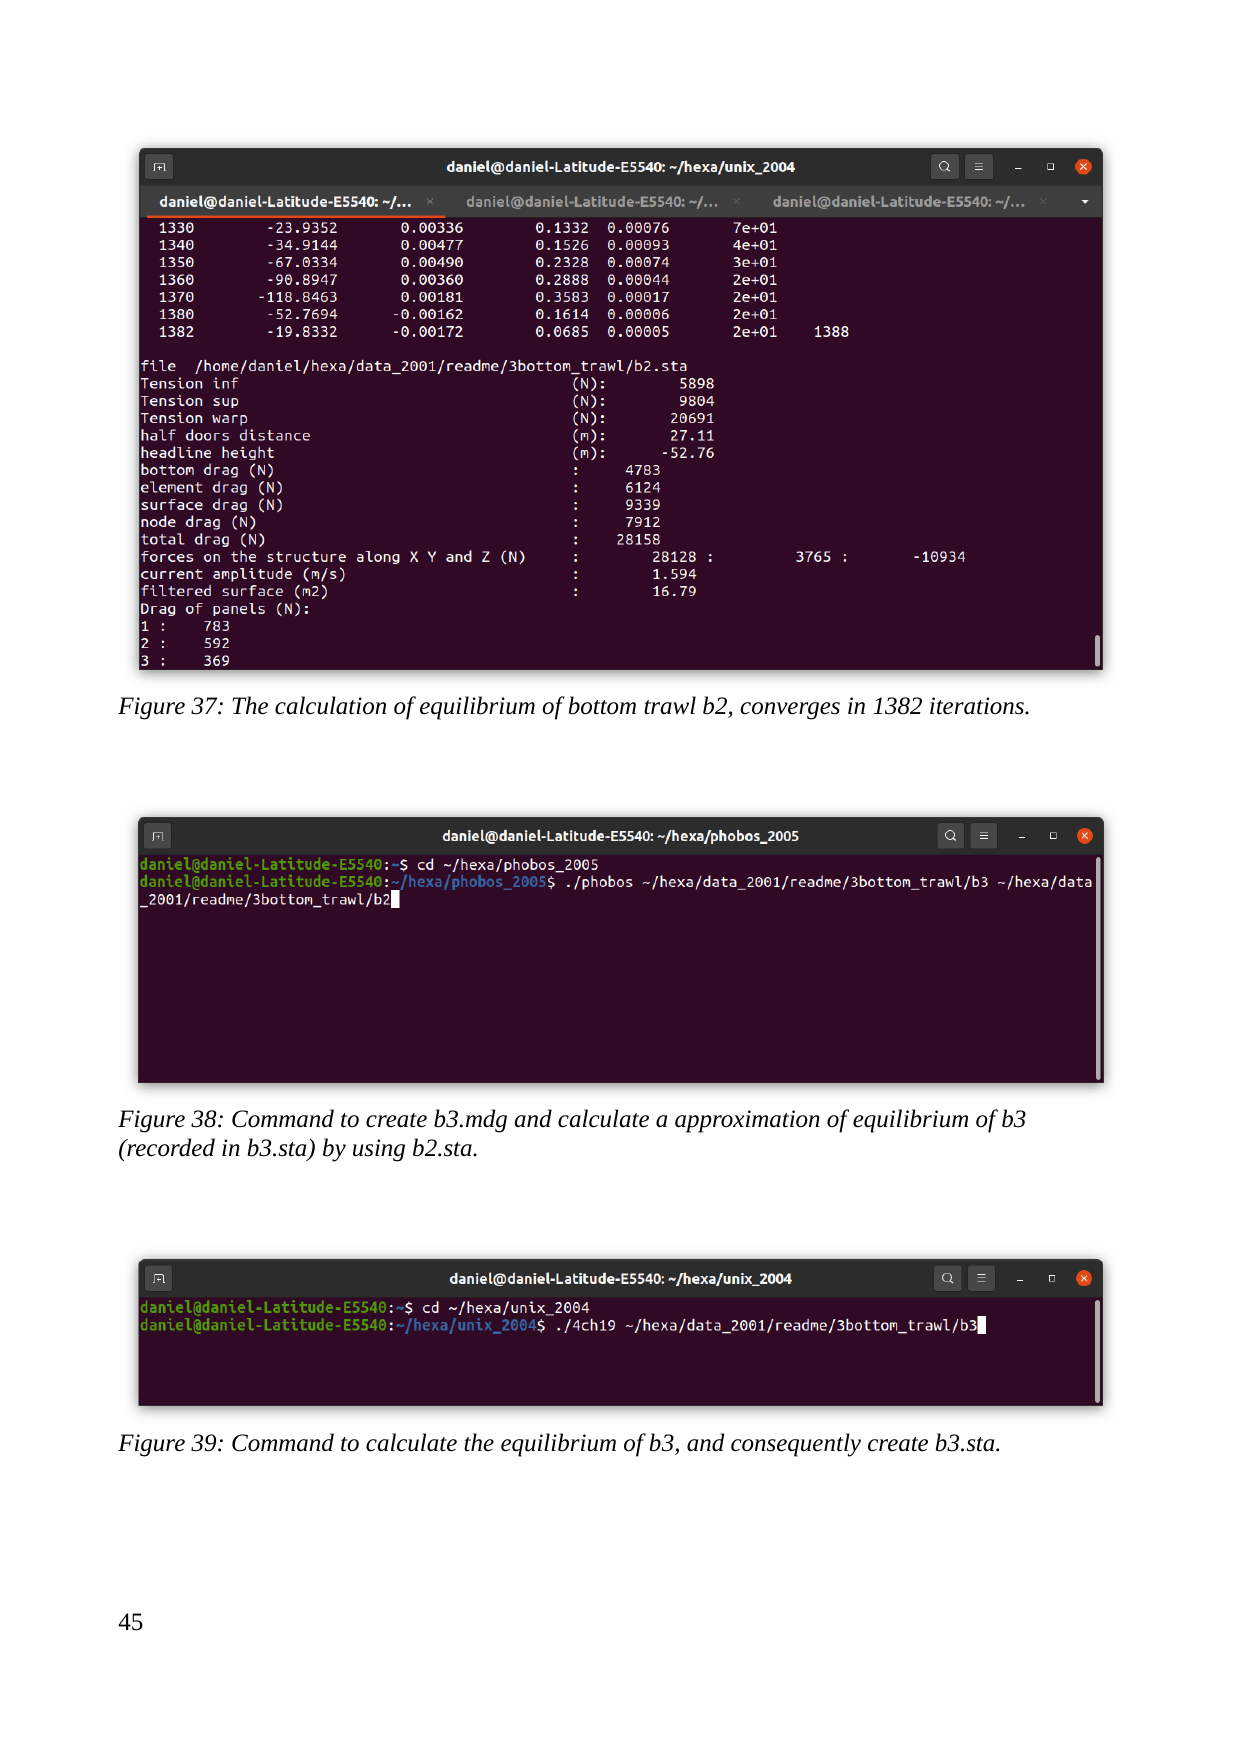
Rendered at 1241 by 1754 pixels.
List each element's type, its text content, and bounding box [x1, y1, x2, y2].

picture [118, 1241, 1123, 1428]
picture [118, 799, 1123, 1105]
text Figure 37: The calculation of equilibrium of bottom trawl b2, converges in 1382 iterations. [118, 692, 1122, 720]
text Figure 38: Command to create b3.mdg and calculate a approximation of equilibrium of b3 (recorded in b3.sta) by using b2.sta. [118, 1105, 1122, 1162]
picture [118, 130, 1123, 692]
text Figure 39: Command to calculate the equilibrium of b3, and consequently create b3.sta. [118, 1428, 1122, 1456]
